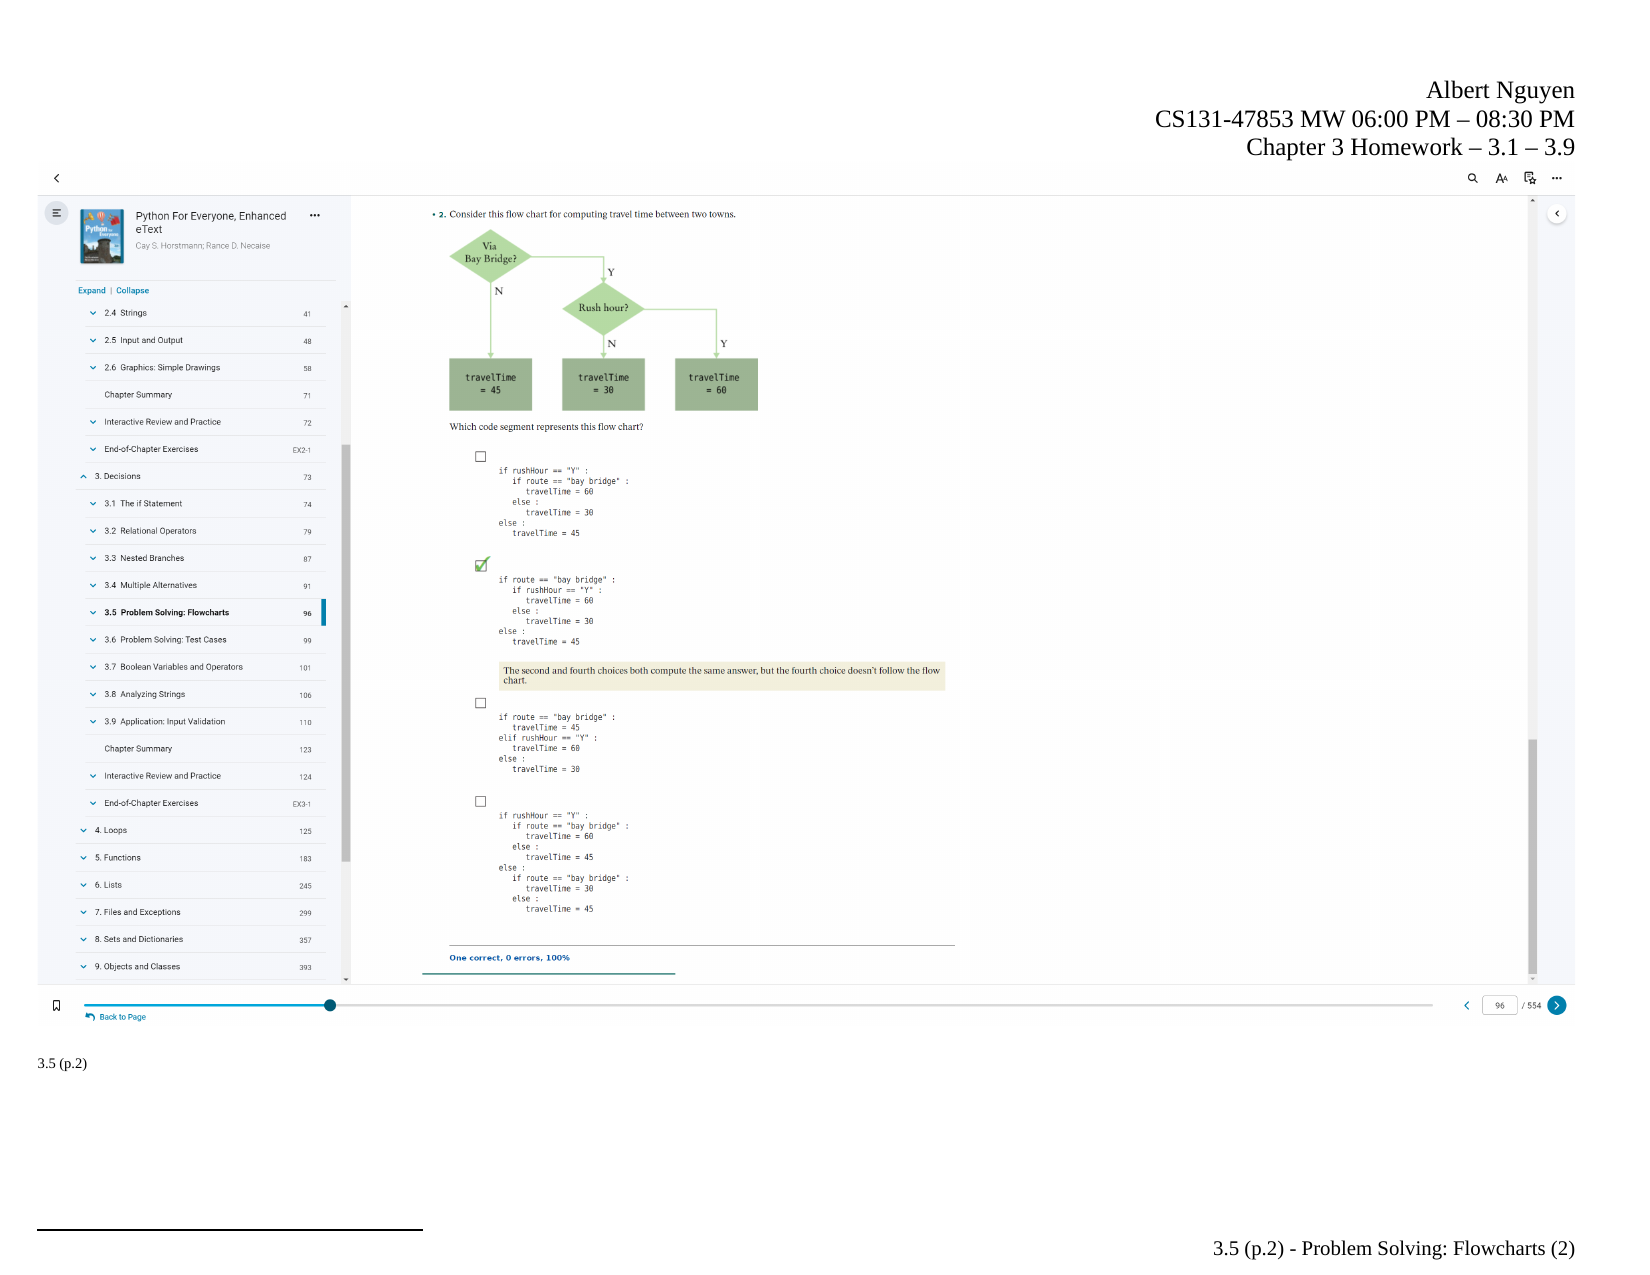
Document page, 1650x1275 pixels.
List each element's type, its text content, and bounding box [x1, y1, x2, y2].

picture [37, 161, 1575, 1026]
text - Problem Solving: Flowcharts (2) [37, 1236, 1575, 1260]
